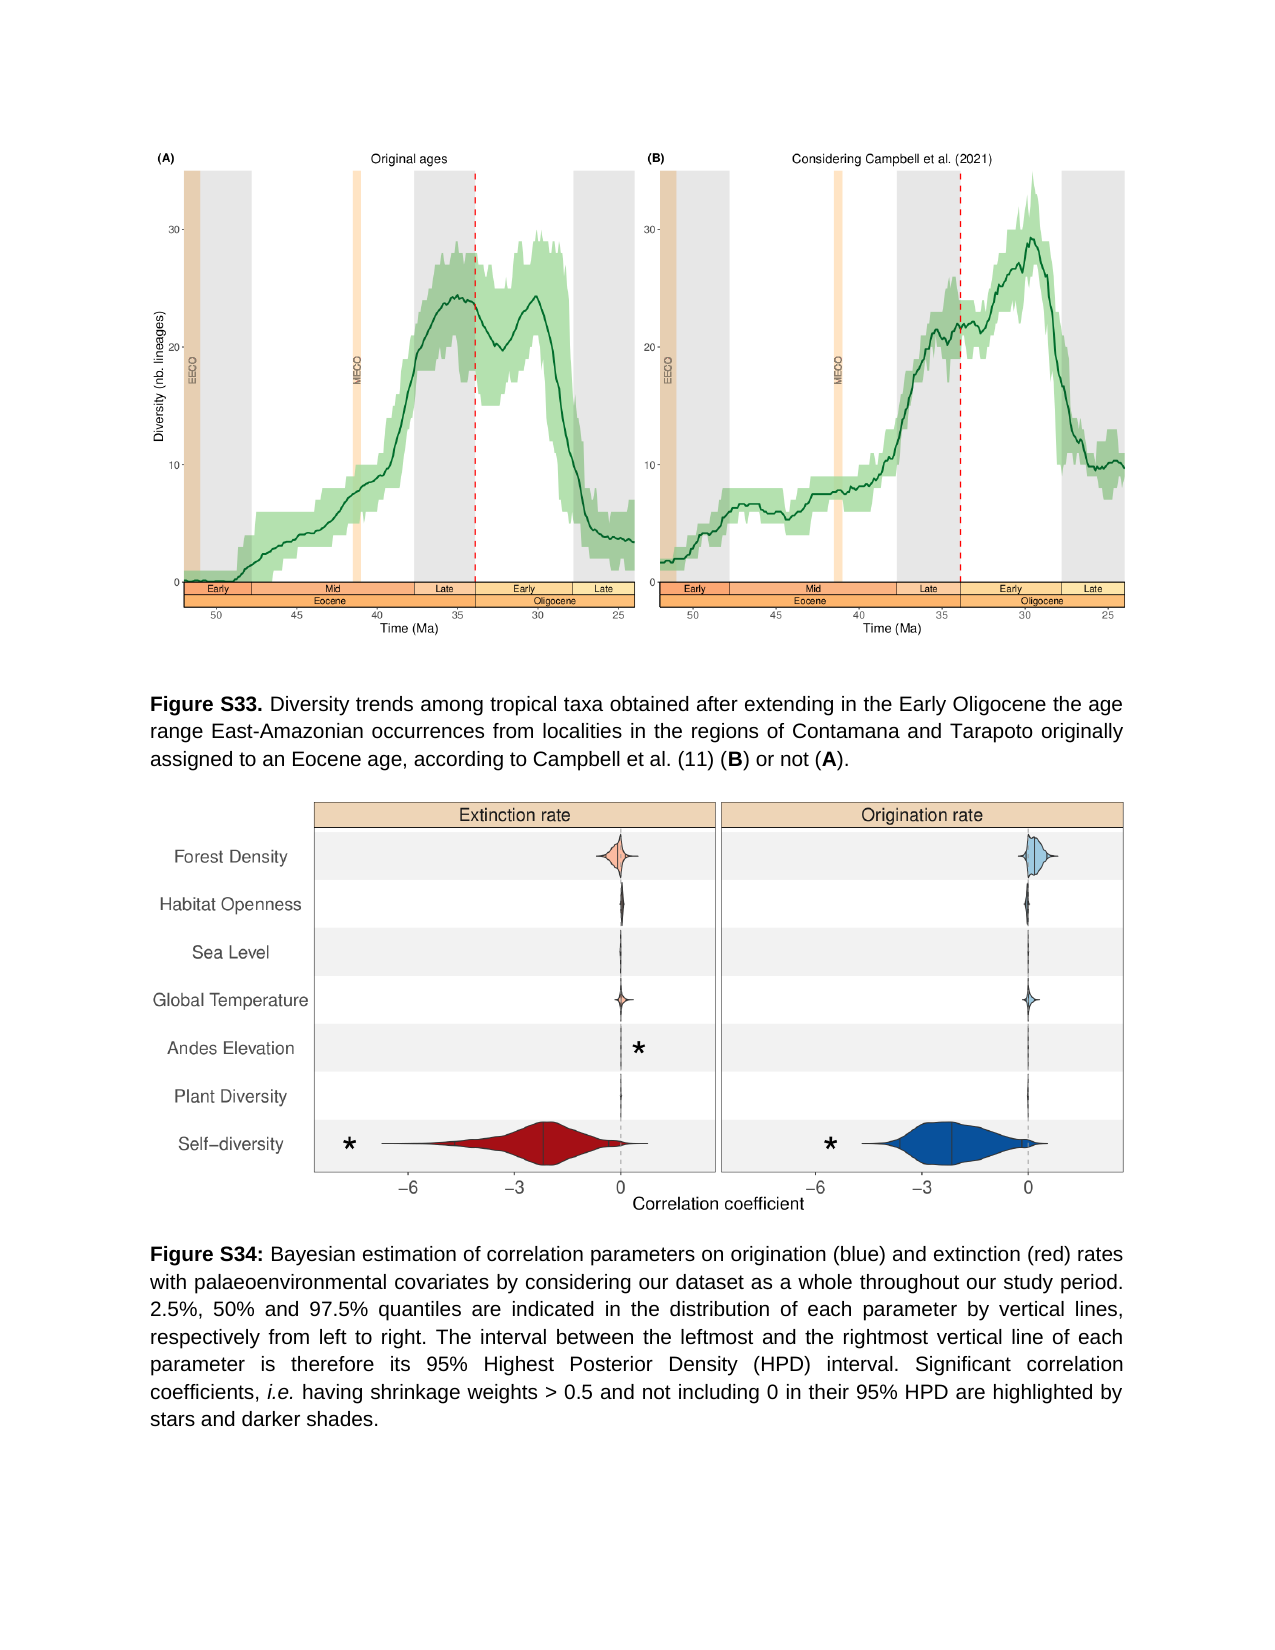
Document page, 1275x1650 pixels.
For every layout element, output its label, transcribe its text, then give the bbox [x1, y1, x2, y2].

text Figure S34: Bayesian estimation of correlation parameters on origination (blue) and extinction (red) rates with palaeoenvironmental covariates by considering our dataset as a whole throughout our study period. 2.5%, 50% and 97.5% quantiles are indicated in the distribution of each parameter by vertical lines, respectively from left to right. The interval between the leftmost and the rightmost vertical line of each parameter is therefore its 95% Highest Posterior Density (HPD) interval. Significant correlation coefficients, i.e. having shrinkage weights > 0.5 and not including 0 in their 95% HPD are highlighted by stars and darker shades. [150, 1242, 1125, 1431]
text Figure S33. Diversity trends among tropical taxa obtained after extending in the Early Oligocene the age range East-Amazonian occurrences from localities in the regions of Contamana and Tarapoto originally assigned to an Eocene age, according to Campbell et al. (11) (B) or not (A). [150, 691, 1125, 770]
picture [150, 798, 1125, 1214]
picture [150, 150, 1125, 636]
